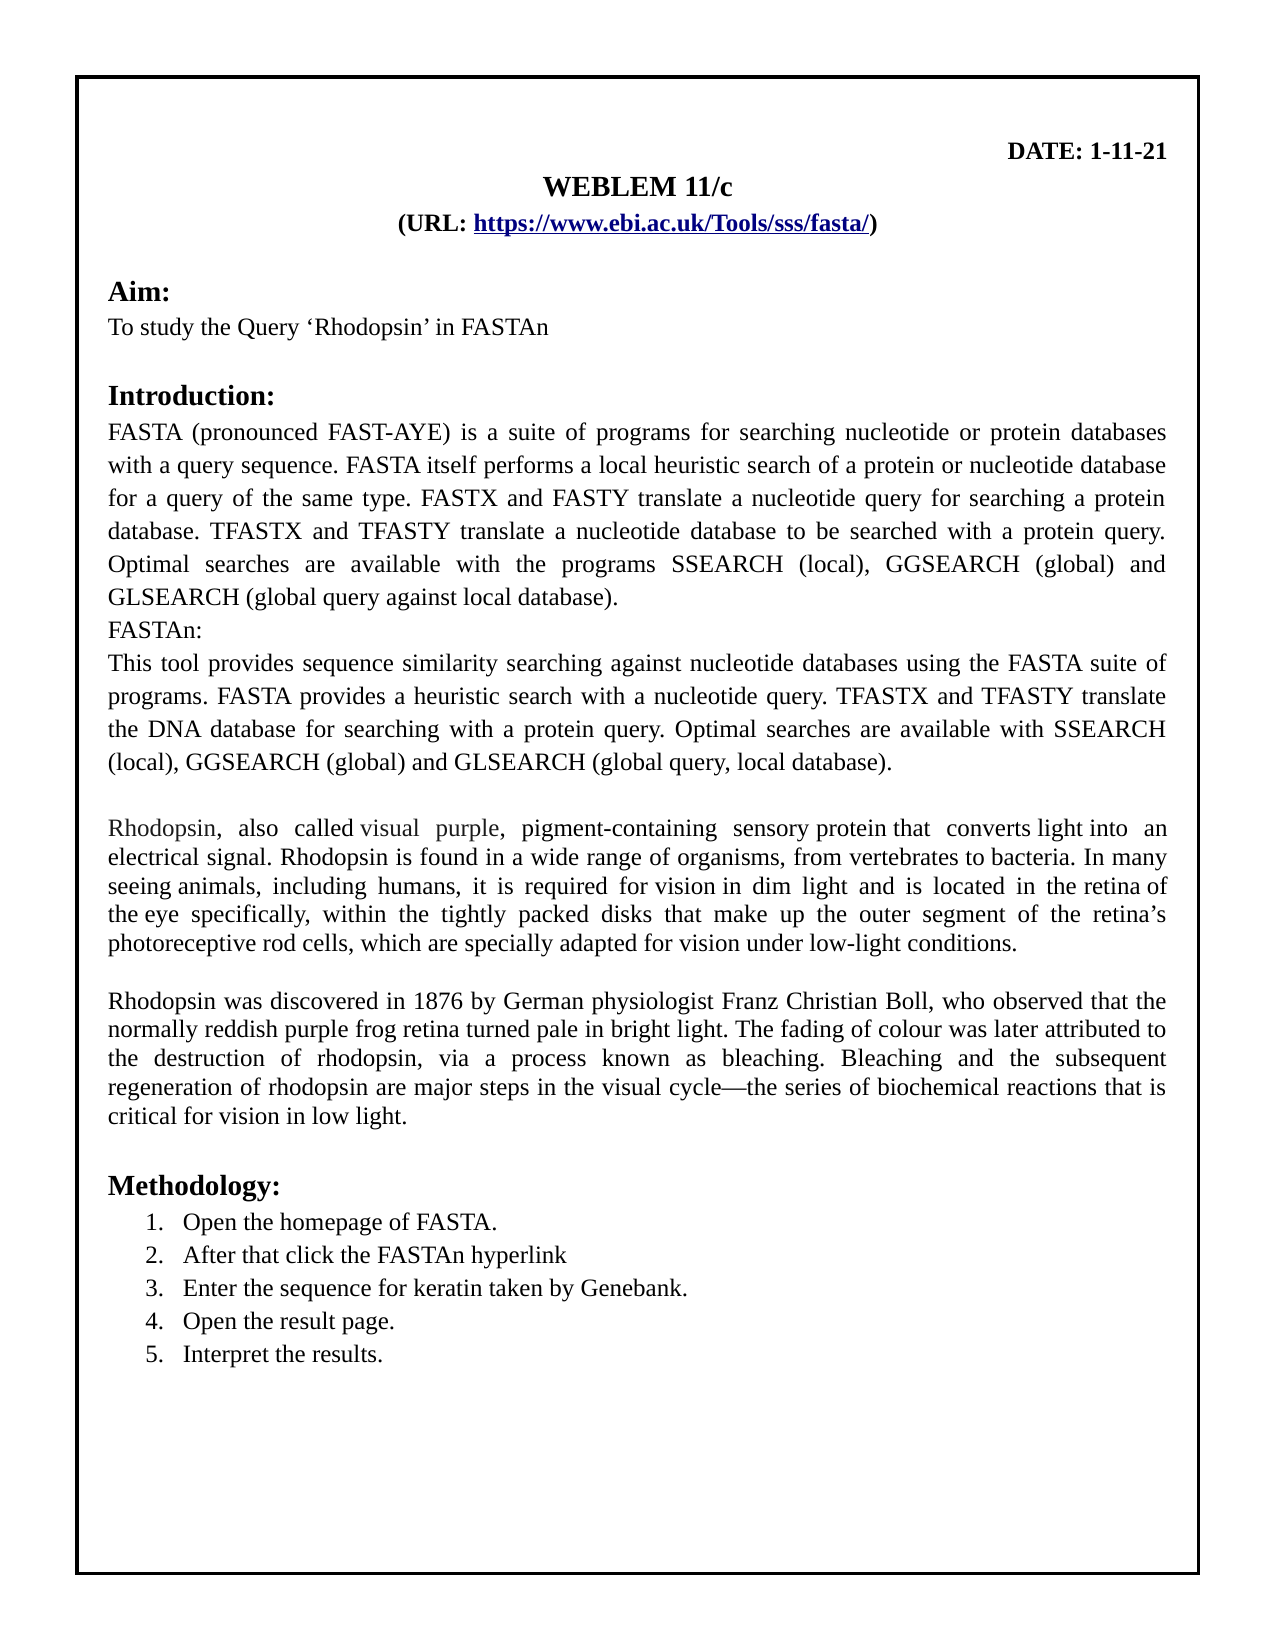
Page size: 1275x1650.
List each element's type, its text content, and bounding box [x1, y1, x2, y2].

list After that click the FASTAn hyperlink [145, 1240, 1167, 1268]
text (URL: https://www.ebi.ac.uk/Tools/sss/fasta/) [108, 208, 1167, 237]
list Open the result page. [145, 1306, 1167, 1334]
text Aim: [108, 274, 1167, 307]
text DATE: 1-11-21 [108, 136, 1167, 165]
list Enter the sequence for keratin taken by Genebank. [145, 1273, 1167, 1301]
text Methodology: [108, 1168, 1167, 1202]
text Rhodopsin, also called visual purple, pigment-containing sensory protein that converts light into an electrical signal. Rhodopsin is found in a wide range of organisms, from vertebrates to bacteria. In many seeing animals, including humans, it is required for vision in dim light and is located in the retina of the eye specifically, within the tightly packed disks that make up the outer segment of the retina’s photoreceptive rod cells, which are specially adapted for vision under low-light conditions. [108, 813, 1167, 957]
list Interpret the results. [145, 1339, 1167, 1367]
text WEBLEM 11/c [108, 169, 1167, 203]
text To study the Query ‘Rhodopsin’ in FASTAn [108, 312, 1167, 341]
text FASTAn: [108, 615, 1167, 644]
text Rhodopsin was discovered in 1876 by German physiologist Franz Christian Boll, who observed that the normally reddish purple frog retina turned pale in bright light. The fading of colour was later attributed to the destruction of rhodopsin, via a process known as bleaching. Bleaching and the subsequent regeneration of rhodopsin are major steps in the visual cycle—the series of biochemical reactions that is critical for vision in low light. [108, 986, 1167, 1129]
text This tool provides sequence similarity searching against nucleotide databases using the FASTA suite of programs. FASTA provides a heuristic search with a nucleotide query. TFASTX and TFASTY translate the DNA database for searching with a protein query. Optimal searches are available with SSEARCH (local), GGSEARCH (global) and GLSEARCH (global query, local database). [108, 648, 1167, 776]
text FASTA (pronounced FAST-AYE) is a suite of programs for searching nucleotide or protein databases with a query sequence. FASTA itself performs a local heuristic search of a protein or nucleotide database for a query of the same type. FASTX and FASTY translate a nucleotide query for searching a protein database. TFASTX and TFASTY translate a nucleotide database to be searched with a protein query. Optimal searches are available with the programs SSEARCH (local), GGSEARCH (global) and GLSEARCH (global query against local database). [108, 417, 1167, 611]
text Introduction: [108, 378, 1167, 412]
list Open the homepage of FASTA. [145, 1207, 1167, 1235]
